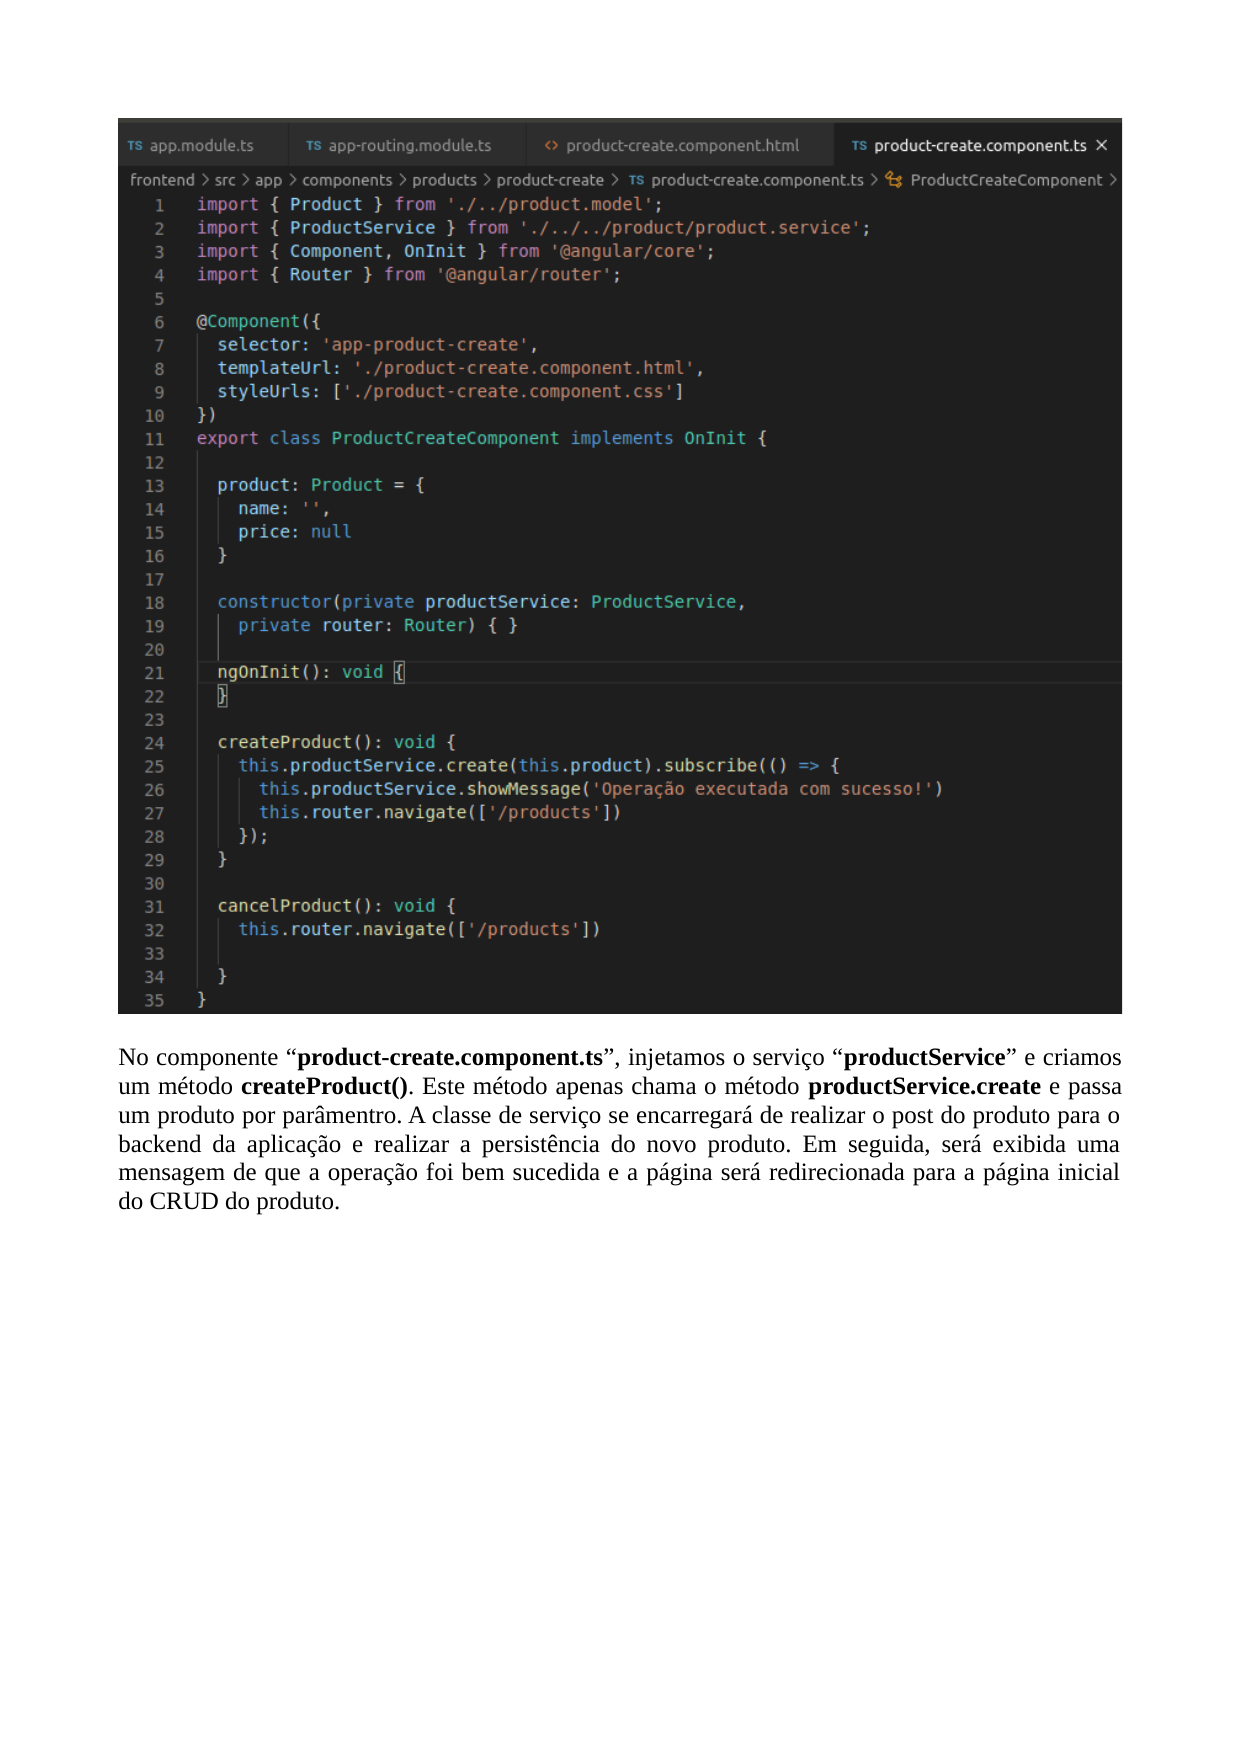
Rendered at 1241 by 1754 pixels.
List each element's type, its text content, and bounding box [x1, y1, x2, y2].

text No componente “product-create.component.ts”, injetamos o serviço “productService” e criamos um método createProduct(). Este método apenas chama o método productService.create e passa um produto por parâmentro. A classe de serviço se encarregará de realizar o post do produto para o backend da aplicação e realizar a persistência do novo produto. Em seguida, será exibida uma mensagem de que a operação foi bem sucedida e a página será redirecionada para a página inicial do CRUD do produto. [118, 1042, 1122, 1215]
picture [118, 118, 1123, 1014]
